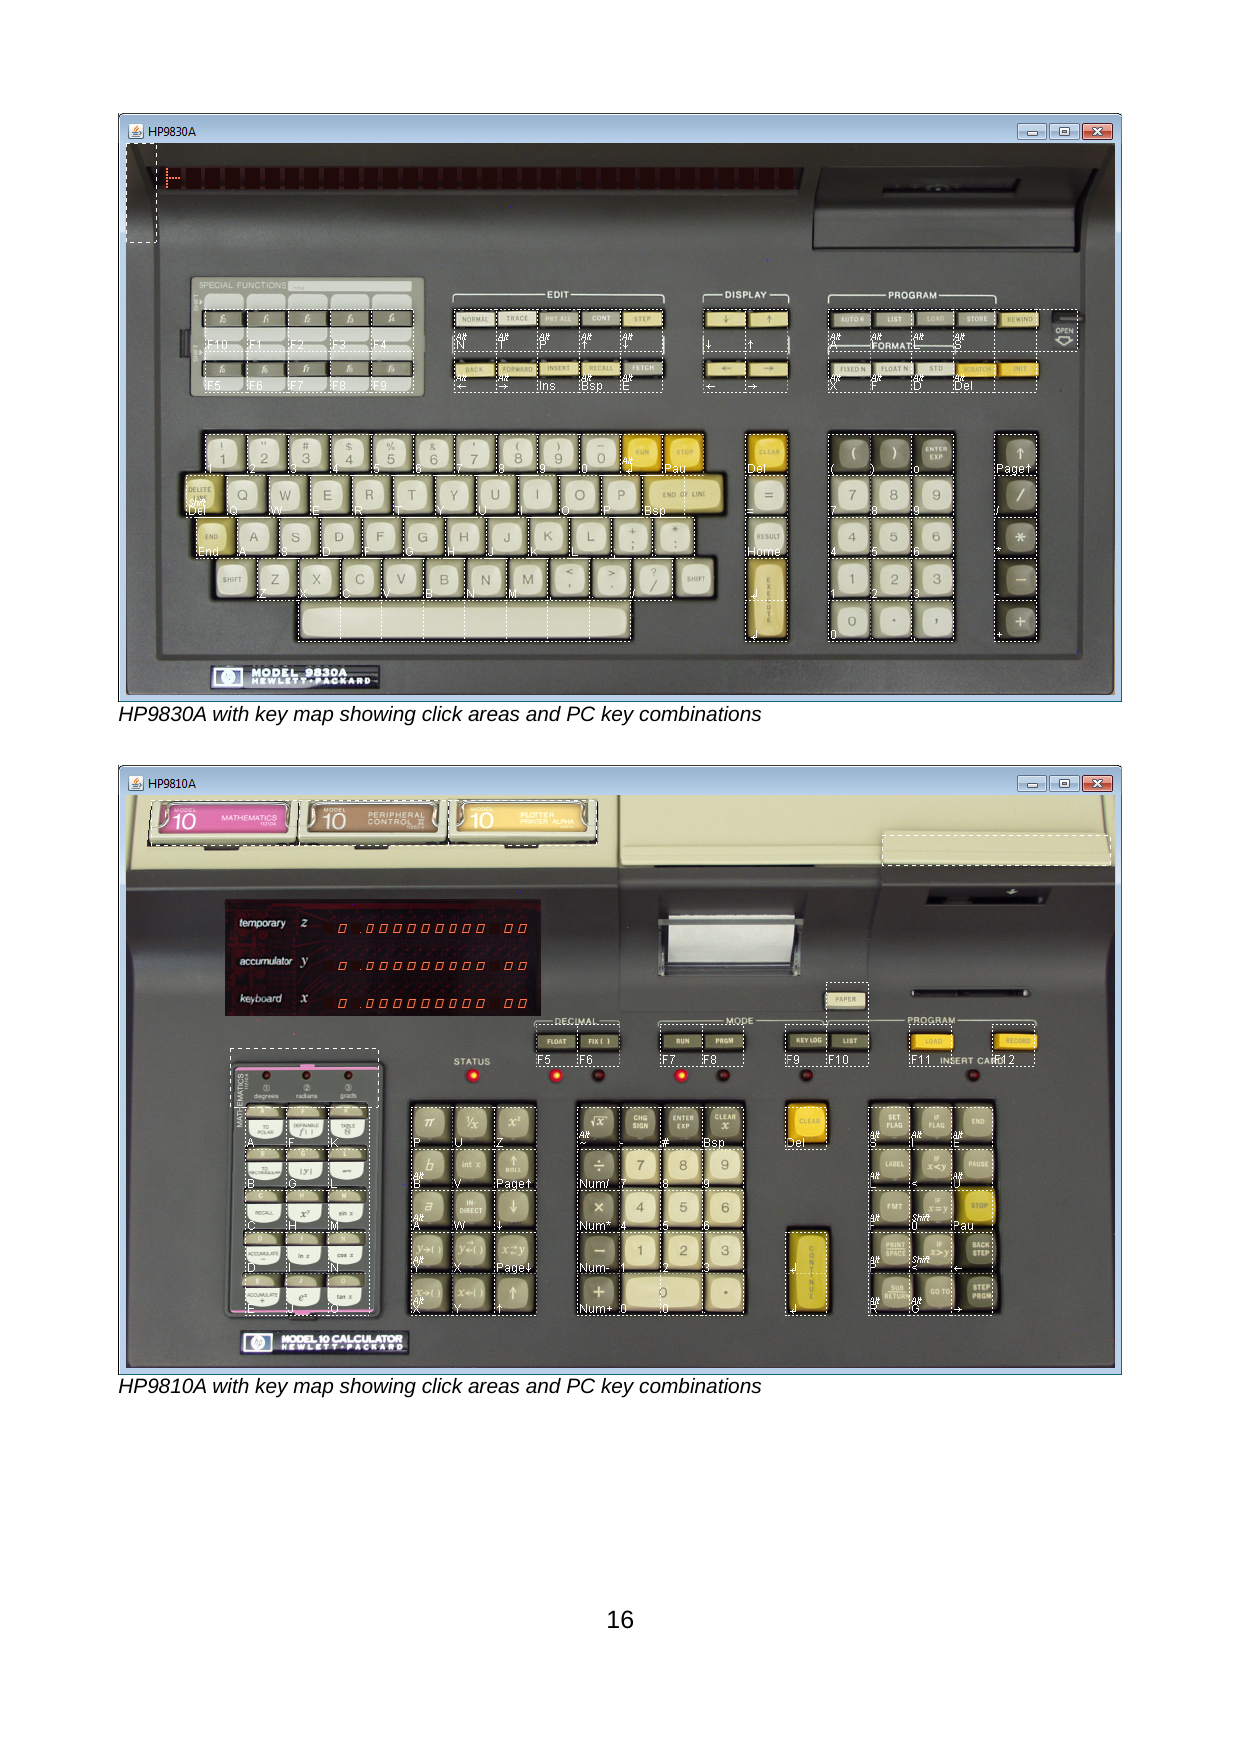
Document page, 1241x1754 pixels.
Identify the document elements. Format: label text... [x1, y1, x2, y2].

picture [118, 113, 1122, 702]
text HP9810A with key map showing click areas and PC key combinations [118, 1375, 1122, 1397]
text HP9830A with key map showing click areas and PC key combinations [118, 702, 1122, 725]
picture [118, 765, 1122, 1375]
